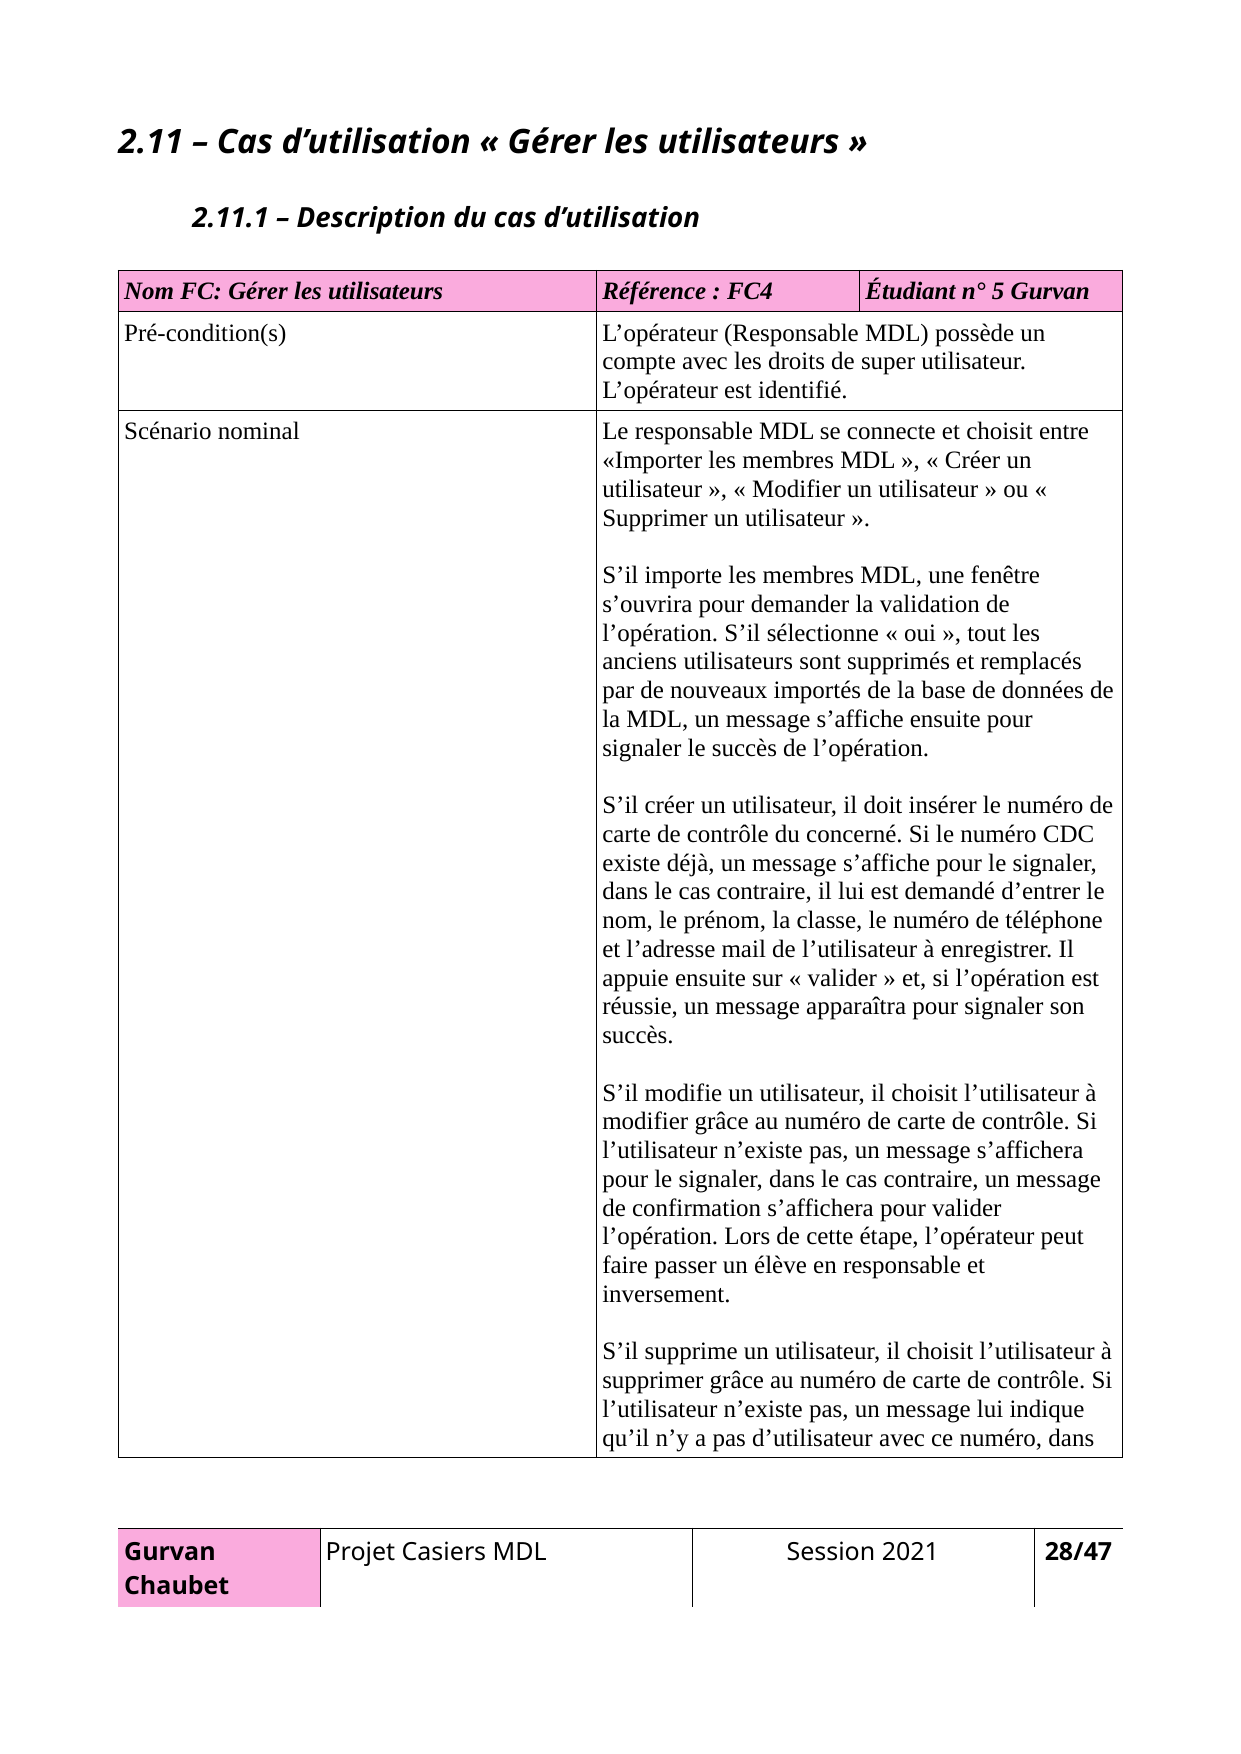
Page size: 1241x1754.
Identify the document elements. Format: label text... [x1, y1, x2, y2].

table_header Étudiant n° 5 Gurvan [860, 271, 1122, 311]
table_cell Pré-condition(s) [119, 312, 596, 410]
subtitle 2.11 – Cas d’utilisation « Gérer les utilisateurs » [118, 118, 1122, 164]
table_cell Le responsable MDL se connecte et choisit entre «Importer les membres MDL », « Créer un utilisateur », « Modifier un utilisateur » ou « Supprimer un utilisateur ». S’il importe les membres MDL, une fenêtre s’ouvrira pour demander la validation de l’opération. S’il sélectionne « oui », tout les anciens utilisateurs sont supprimés et remplacés par de nouveaux importés de la base de données de la MDL, un message s’affiche ensuite pour signaler le succès de l’opération. S’il créer un utilisateur, il doit insérer le numéro de carte de contrôle du concerné. Si le numéro CDC existe déjà, un message s’affiche pour le signaler, dans le cas contraire, il lui est demandé d’entrer le nom, le prénom, la classe, le numéro de téléphone et l’adresse mail de l’utilisateur à enregistrer. Il appuie ensuite sur « valider » et, si l’opération est réussie, un message apparaîtra pour signaler son succès. S’il modifie un utilisateur, il choisit l’utilisateur à modifier grâce au numéro de carte de contrôle. Si l’utilisateur n’existe pas, un message s’affichera pour le signaler, dans le cas contraire, un message de confirmation s’affichera pour valider l’opération. Lors de cette étape, l’opérateur peut faire passer un élève en responsable et inversement. S’il supprime un utilisateur, il choisit l’utilisateur à supprimer grâce au numéro de carte de contrôle. Si l’utilisateur n’existe pas, un message lui indique qu’il n’y a pas d’utilisateur avec ce numéro, dans [597, 411, 1122, 1457]
table_header Référence : FC4 [597, 271, 859, 311]
table_cell Scénario nominal [119, 411, 596, 1457]
table_header Nom FC: Gérer les utilisateurs [119, 271, 596, 311]
subtitle 2.11.1 – Description du cas d’utilisation [118, 198, 1122, 236]
table_cell L’opérateur (Responsable MDL) possède un compte avec les droits de super utilisateur. L’opérateur est identifié. [597, 312, 1122, 410]
